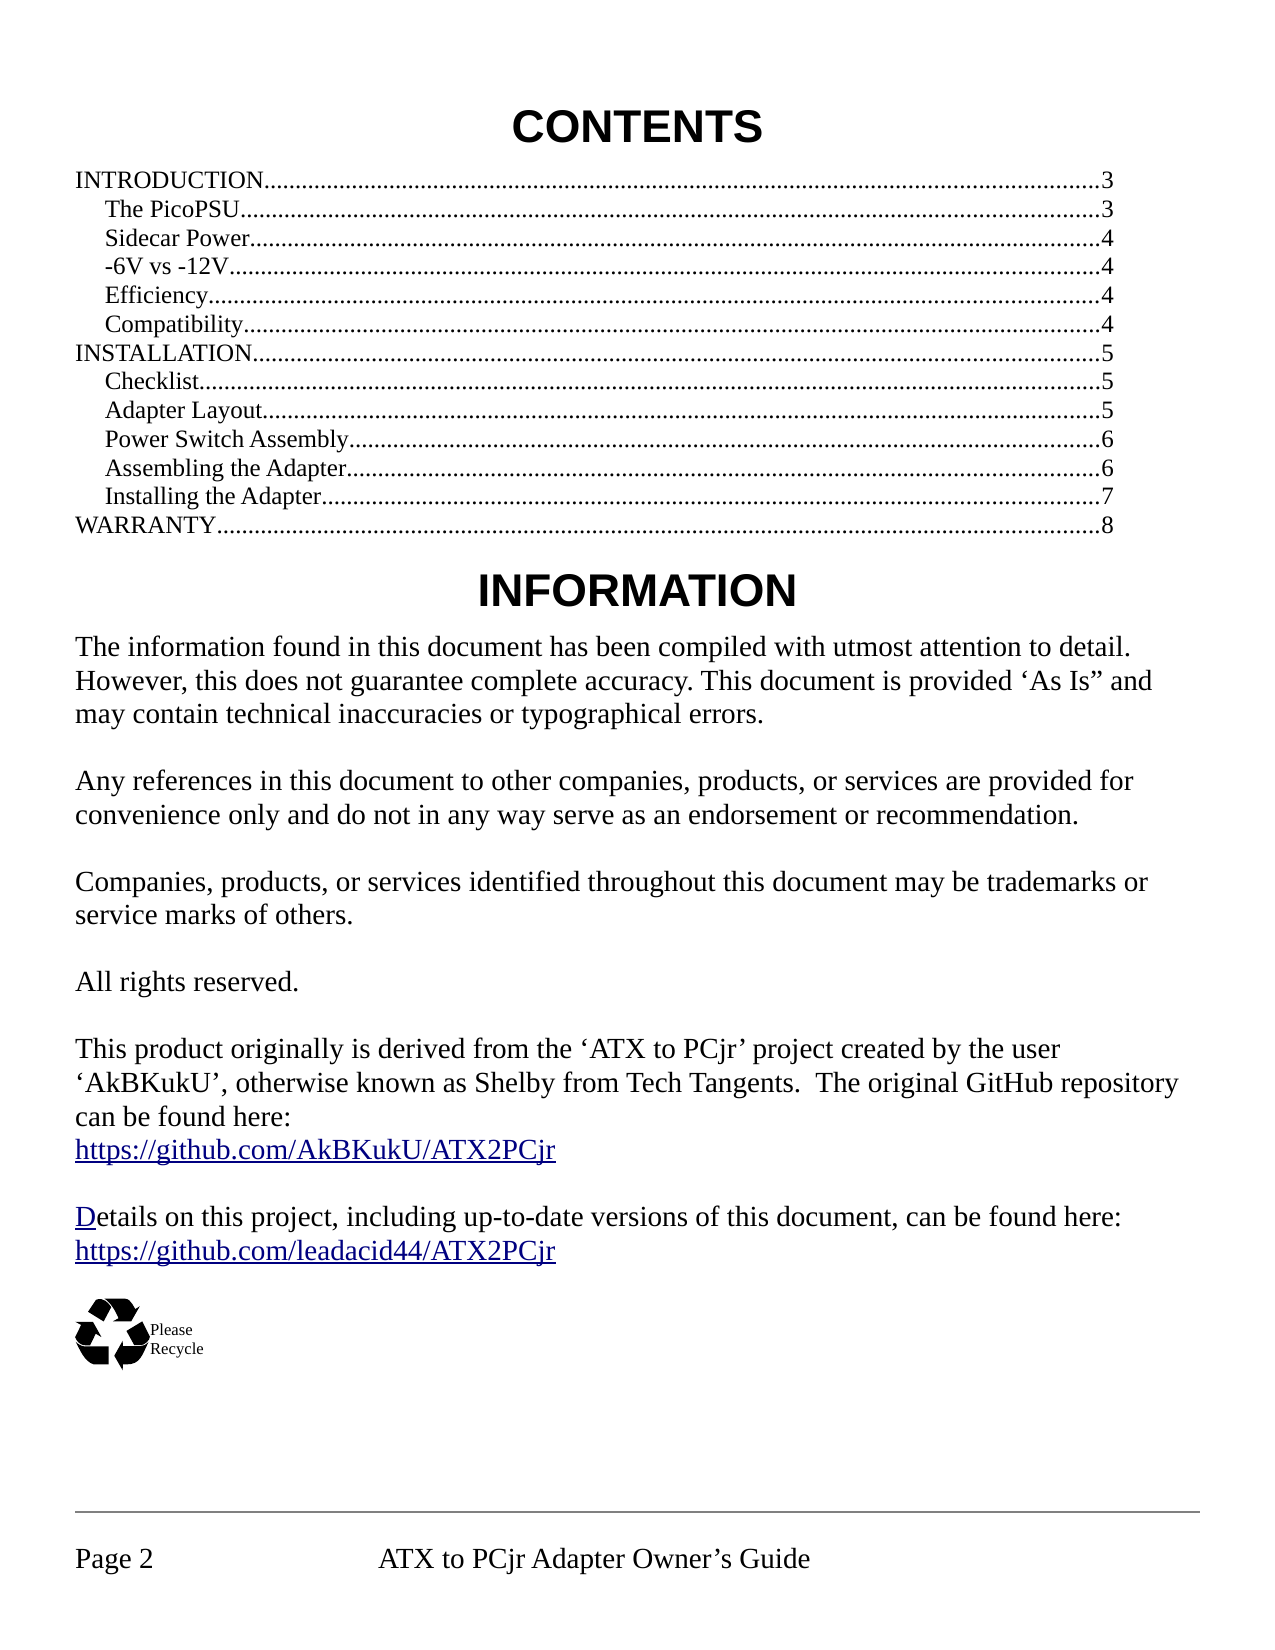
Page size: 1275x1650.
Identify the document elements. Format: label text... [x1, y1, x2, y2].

subtitle CONTENTS [75, 100, 1200, 153]
subtitle INFORMATION [75, 564, 1200, 617]
text -6V vs -12V 4 [104, 251, 1200, 280]
text Details on this project, including up-to-date versions of this document, can be found here: https://github.com/leadacid44/ATX2PCjr [75, 1199, 1200, 1266]
text Sidecar Power 4 [104, 223, 1200, 251]
text Please [75, 1319, 1200, 1338]
text Adapter Layout 5 [104, 395, 1200, 424]
text Assembling the Adapter 6 [104, 453, 1200, 481]
text [91, 1338, 134, 1358]
text Recycle [141, 1338, 1200, 1358]
text Installing the Adapter 7 [104, 481, 1200, 510]
text https://github.com/AkBKukU/ATX2PCjr [75, 1132, 1200, 1166]
text Any references in this document to other companies, products, or services are provided for convenience only and do not in any way serve as an endorsement or recommendation. [75, 763, 1200, 830]
text Power Switch Assembly 6 [104, 424, 1200, 453]
text The PicoPSU 3 [104, 194, 1200, 223]
text Companies, products, or services identified throughout this document may be trademarks or service marks of others. [75, 864, 1200, 931]
text Efficiency 4 [104, 280, 1200, 309]
text INSTALLATION 5 [75, 338, 1200, 366]
text Checklist 5 [104, 366, 1200, 395]
text This product originally is derived from the ‘ATX to PCjr’ project created by the user ‘AkBKukU’, otherwise known as Shelby from Tech Tangents. The original GitHub repository can be found here: [75, 1032, 1200, 1132]
text All rights reserved. [75, 964, 1200, 998]
text The information found in this document has been compiled with utmost attention to detail. However, this does not guarantee complete accuracy. This document is provided ‘As Is” and may contain technical inaccuracies or typographical errors. [75, 629, 1200, 730]
text INTRODUCTION 3 [75, 165, 1200, 194]
text WARRANTY 8 [75, 510, 1200, 539]
text Compatibility 4 [104, 309, 1200, 338]
